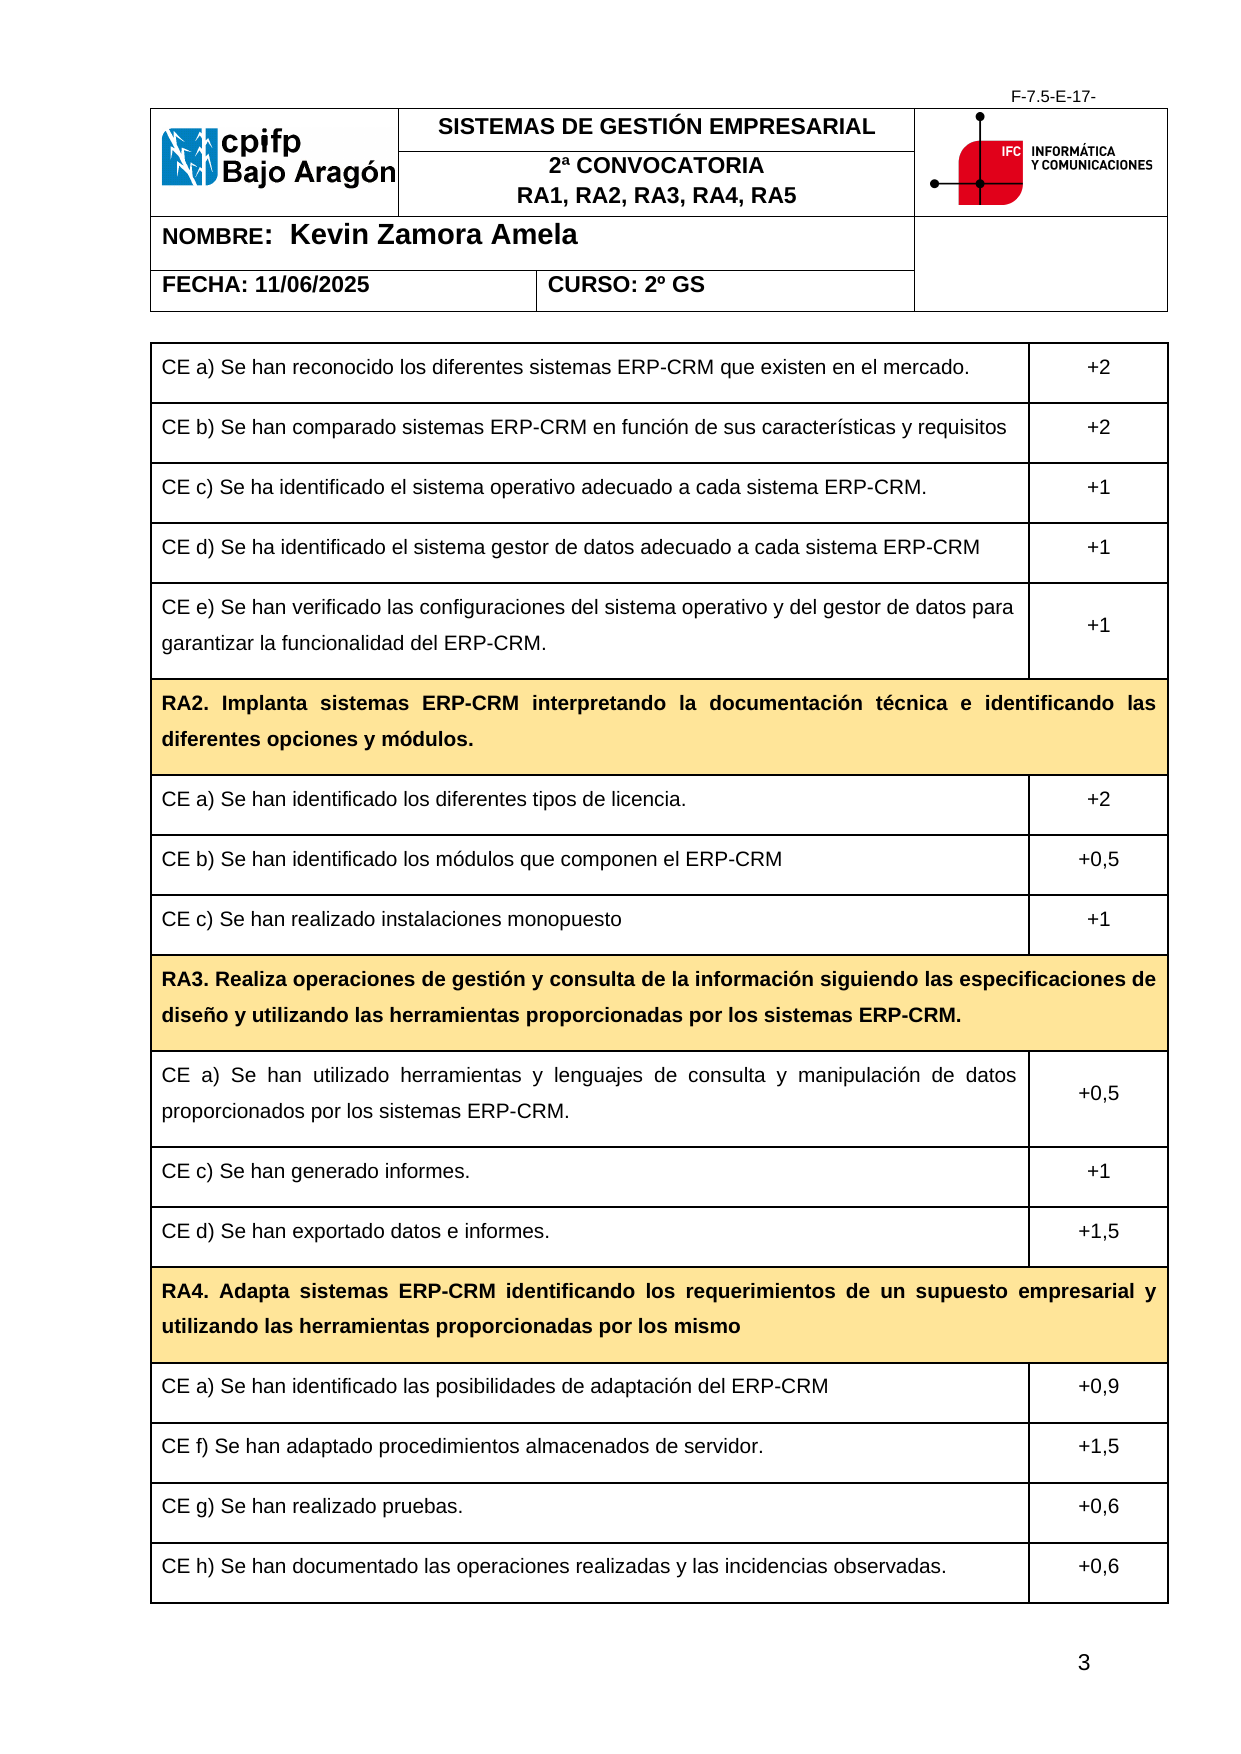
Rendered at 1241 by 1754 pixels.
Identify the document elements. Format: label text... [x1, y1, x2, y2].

table_cell +2 [1030, 776, 1167, 834]
table_cell +1 [1030, 896, 1167, 954]
table_cell +0,5 [1030, 1052, 1167, 1146]
table_cell CE a) Se han reconocido los diferentes sistemas ERP-CRM que existen en el mercado. [152, 344, 1028, 402]
picture [930, 112, 1153, 205]
table_cell RA3. Realiza operaciones de gestión y consulta de la información siguiendo las especificaciones de diseño y utilizando las herramientas proporcionadas por los sistemas ERP-CRM. [152, 956, 1167, 1050]
table_cell +0,6 [1030, 1484, 1167, 1542]
table_cell +1,5 [1030, 1208, 1167, 1266]
table_cell RA2. Implanta sistemas ERP-CRM interpretando la documentación técnica e identificando las diferentes opciones y módulos. [152, 680, 1167, 774]
table_cell CE c) Se han generado informes. [152, 1148, 1028, 1206]
table_cell CE e) Se han verificado las configuraciones del sistema operativo y del gestor de datos para garantizar la funcionalidad del ERP-CRM. [152, 584, 1028, 678]
table_cell CE f) Se han adaptado procedimientos almacenados de servidor. [152, 1424, 1028, 1482]
table_cell +1 [1030, 584, 1167, 678]
table_cell +0,6 [1030, 1544, 1167, 1602]
table_cell +2 [1030, 344, 1167, 402]
table_cell CE h) Se han documentado las operaciones realizadas y las incidencias observadas. [152, 1544, 1028, 1602]
table_cell +1 [1030, 524, 1167, 582]
table_cell CE d) Se han exportado datos e informes. [152, 1208, 1028, 1266]
table_cell CE c) Se ha identificado el sistema operativo adecuado a cada sistema ERP-CRM. [152, 464, 1028, 522]
table_cell CE b) Se han comparado sistemas ERP-CRM en función de sus características y requisitos [152, 404, 1028, 462]
table_cell +1,5 [1030, 1424, 1167, 1482]
table_cell +1 [1030, 1148, 1167, 1206]
picture [161, 127, 397, 190]
table_cell +2 [1030, 404, 1167, 462]
table_cell CE a) Se han identificado las posibilidades de adaptación del ERP-CRM [152, 1364, 1028, 1422]
table_cell +0,5 [1030, 836, 1167, 894]
table_cell CE c) Se han realizado instalaciones monopuesto [152, 896, 1028, 954]
table_cell CE d) Se ha identificado el sistema gestor de datos adecuado a cada sistema ERP-CRM [152, 524, 1028, 582]
table_cell +1 [1030, 464, 1167, 522]
table_cell CE g) Se han realizado pruebas. [152, 1484, 1028, 1542]
table_cell CE a) Se han utilizado herramientas y lenguajes de consulta y manipulación de datos proporcionados por los sistemas ERP-CRM. [152, 1052, 1028, 1146]
table_cell +0,9 [1030, 1364, 1167, 1422]
table_cell CE a) Se han identificado los diferentes tipos de licencia. [152, 776, 1028, 834]
table_cell RA4. Adapta sistemas ERP-CRM identificando los requerimientos de un supuesto empresarial y utilizando las herramientas proporcionadas por los mismo [152, 1268, 1167, 1362]
table_cell CE b) Se han identificado los módulos que componen el ERP-CRM [152, 836, 1028, 894]
